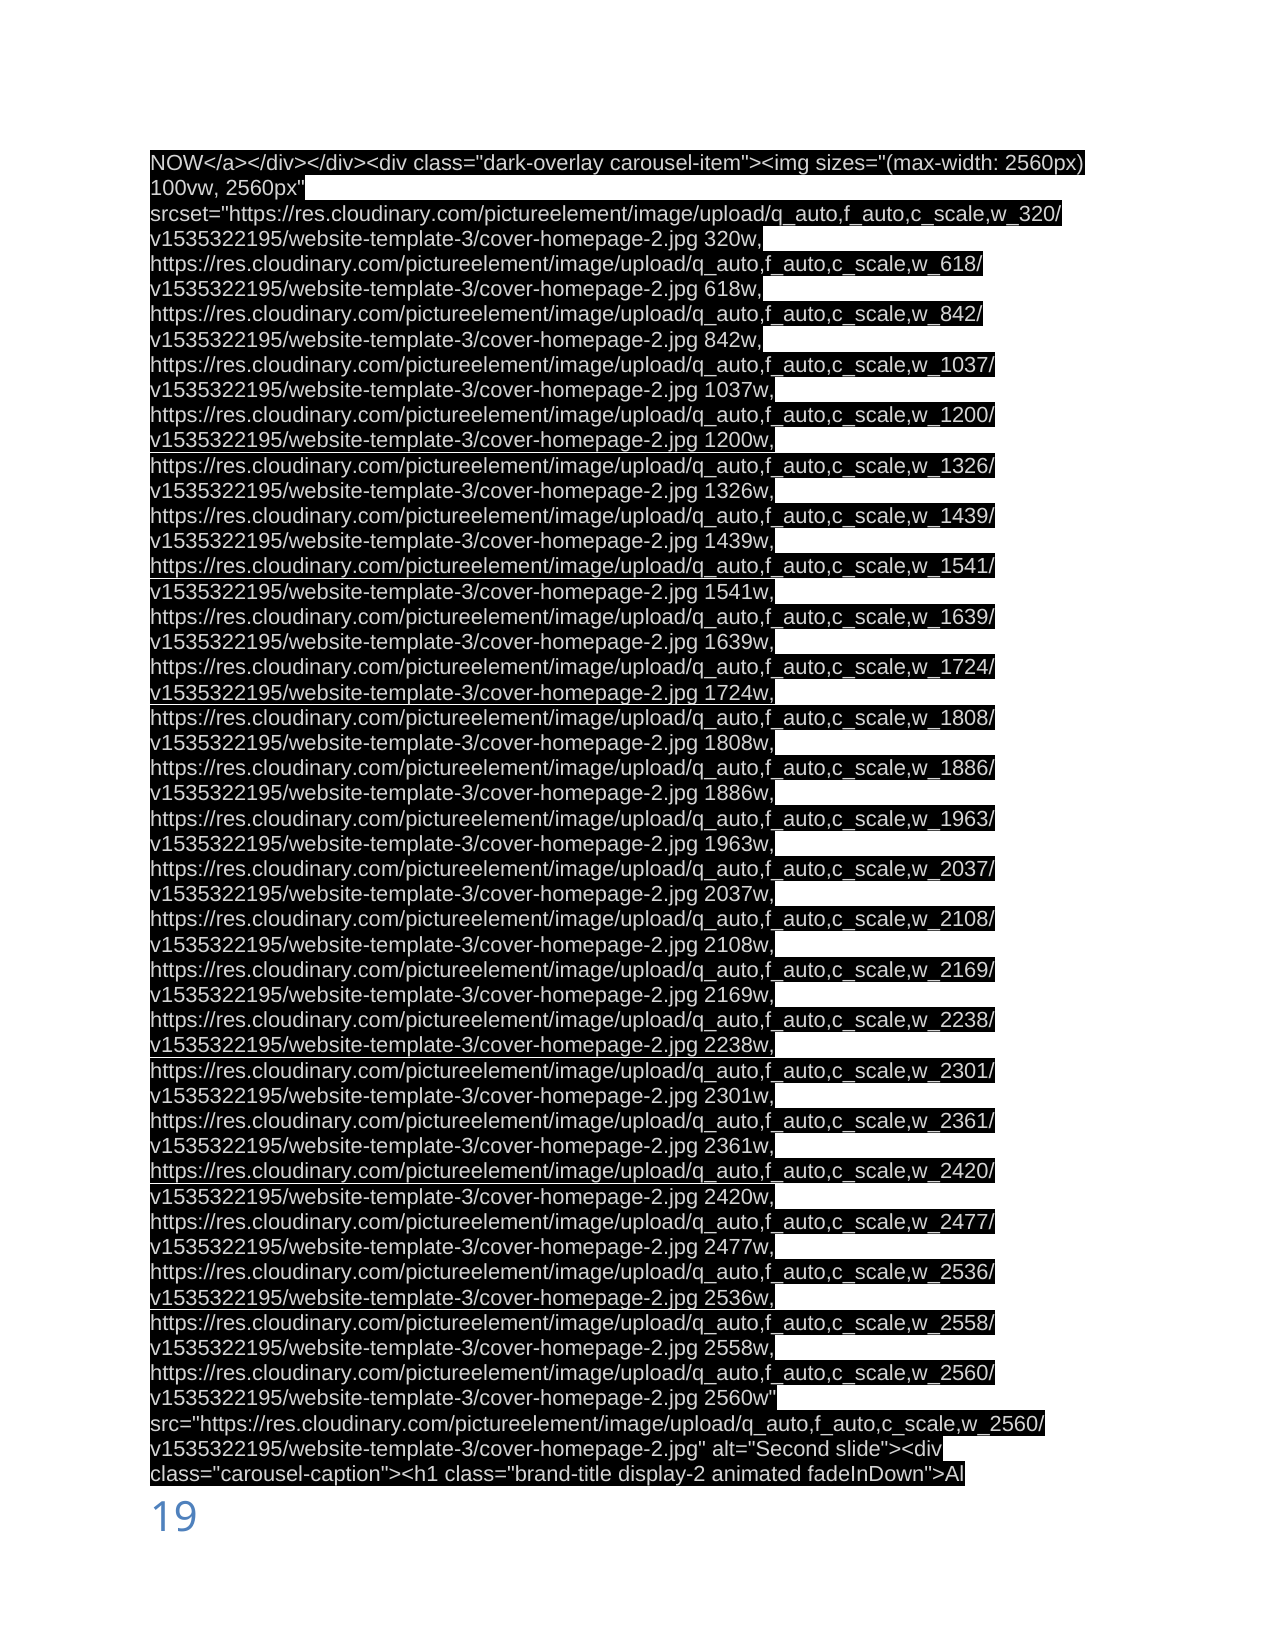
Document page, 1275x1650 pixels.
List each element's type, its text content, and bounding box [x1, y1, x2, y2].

text NOW</a></div></div><div class="dark-overlay carousel-item"><img sizes="(max-width: 2560px) 100vw, 2560px" srcset="https://res.cloudinary.com/pictureelement/image/upload/q_auto,f_auto,c_scale,w_320/v1535322195/website-template-3/cover-homepage-2.jpg 320w, https://res.cloudinary.com/pictureelement/image/upload/q_auto,f_auto,c_scale,w_618/v1535322195/website-template-3/cover-homepage-2.jpg 618w, https://res.cloudinary.com/pictureelement/image/upload/q_auto,f_auto,c_scale,w_842/v1535322195/website-template-3/cover-homepage-2.jpg 842w, https://res.cloudinary.com/pictureelement/image/upload/q_auto,f_auto,c_scale,w_1037/v1535322195/website-template-3/cover-homepage-2.jpg 1037w, https://res.cloudinary.com/pictureelement/image/upload/q_auto,f_auto,c_scale,w_1200/v1535322195/website-template-3/cover-homepage-2.jpg 1200w, https://res.cloudinary.com/pictureelement/image/upload/q_auto,f_auto,c_scale,w_1326/v1535322195/website-template-3/cover-homepage-2.jpg 1326w, https://res.cloudinary.com/pictureelement/image/upload/q_auto,f_auto,c_scale,w_1439/v1535322195/website-template-3/cover-homepage-2.jpg 1439w, https://res.cloudinary.com/pictureelement/image/upload/q_auto,f_auto,c_scale,w_1541/v1535322195/website-template-3/cover-homepage-2.jpg 1541w, https://res.cloudinary.com/pictureelement/image/upload/q_auto,f_auto,c_scale,w_1639/v1535322195/website-template-3/cover-homepage-2.jpg 1639w, https://res.cloudinary.com/pictureelement/image/upload/q_auto,f_auto,c_scale,w_1724/v1535322195/website-template-3/cover-homepage-2.jpg 1724w, https://res.cloudinary.com/pictureelement/image/upload/q_auto,f_auto,c_scale,w_1808/v1535322195/website-template-3/cover-homepage-2.jpg 1808w, https://res.cloudinary.com/pictureelement/image/upload/q_auto,f_auto,c_scale,w_1886/v1535322195/website-template-3/cover-homepage-2.jpg 1886w, https://res.cloudinary.com/pictureelement/image/upload/q_auto,f_auto,c_scale,w_1963/v1535322195/website-template-3/cover-homepage-2.jpg 1963w, https://res.cloudinary.com/pictureelement/image/upload/q_auto,f_auto,c_scale,w_2037/v1535322195/website-template-3/cover-homepage-2.jpg 2037w, https://res.cloudinary.com/pictureelement/image/upload/q_auto,f_auto,c_scale,w_2108/v1535322195/website-template-3/cover-homepage-2.jpg 2108w, https://res.cloudinary.com/pictureelement/image/upload/q_auto,f_auto,c_scale,w_2169/v1535322195/website-template-3/cover-homepage-2.jpg 2169w, https://res.cloudinary.com/pictureelement/image/upload/q_auto,f_auto,c_scale,w_2238/v1535322195/website-template-3/cover-homepage-2.jpg 2238w, https://res.cloudinary.com/pictureelement/image/upload/q_auto,f_auto,c_scale,w_2301/v1535322195/website-template-3/cover-homepage-2.jpg 2301w, https://res.cloudinary.com/pictureelement/image/upload/q_auto,f_auto,c_scale,w_2361/v1535322195/website-template-3/cover-homepage-2.jpg 2361w, https://res.cloudinary.com/pictureelement/image/upload/q_auto,f_auto,c_scale,w_2420/v1535322195/website-template-3/cover-homepage-2.jpg 2420w, https://res.cloudinary.com/pictureelement/image/upload/q_auto,f_auto,c_scale,w_2477/v1535322195/website-template-3/cover-homepage-2.jpg 2477w, https://res.cloudinary.com/pictureelement/image/upload/q_auto,f_auto,c_scale,w_2536/v1535322195/website-template-3/cover-homepage-2.jpg 2536w, https://res.cloudinary.com/pictureelement/image/upload/q_auto,f_auto,c_scale,w_2558/v1535322195/website-template-3/cover-homepage-2.jpg 2558w, https://res.cloudinary.com/pictureelement/image/upload/q_auto,f_auto,c_scale,w_2560/v1535322195/website-template-3/cover-homepage-2.jpg 2560w" src="https://res.cloudinary.com/pictureelement/image/upload/q_auto,f_auto,c_scale,w_2560/v1535322195/website-template-3/cover-homepage-2.jpg" alt="Second slide"><div class="carousel-caption"><h1 class="brand-title display-2 animated fadeInDown">Al [150, 150, 1109, 1486]
